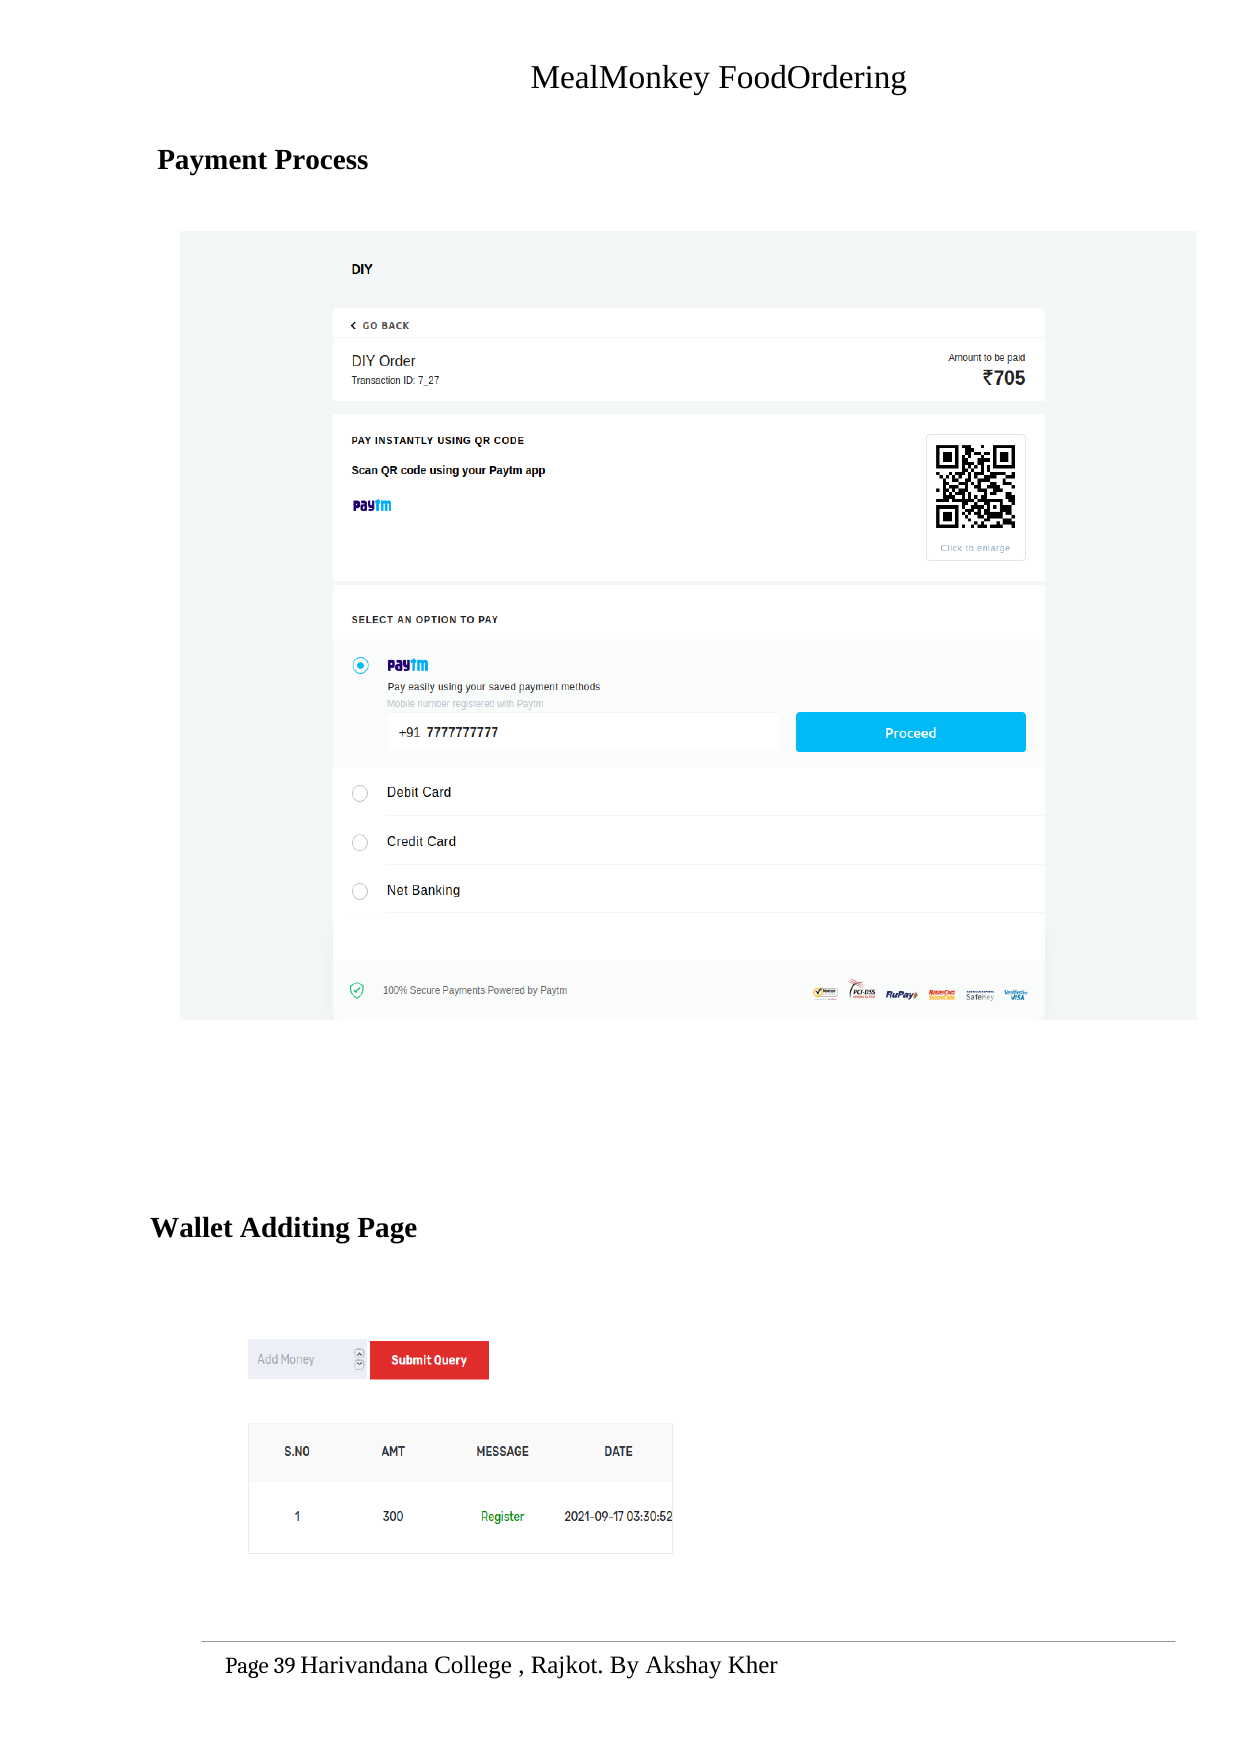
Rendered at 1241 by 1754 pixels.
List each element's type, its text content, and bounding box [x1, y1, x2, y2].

text Payment Process [150, 142, 1227, 176]
text Wallet Additing Page [150, 1210, 1227, 1244]
picture [179, 231, 1197, 1020]
picture [201, 1299, 1176, 1642]
